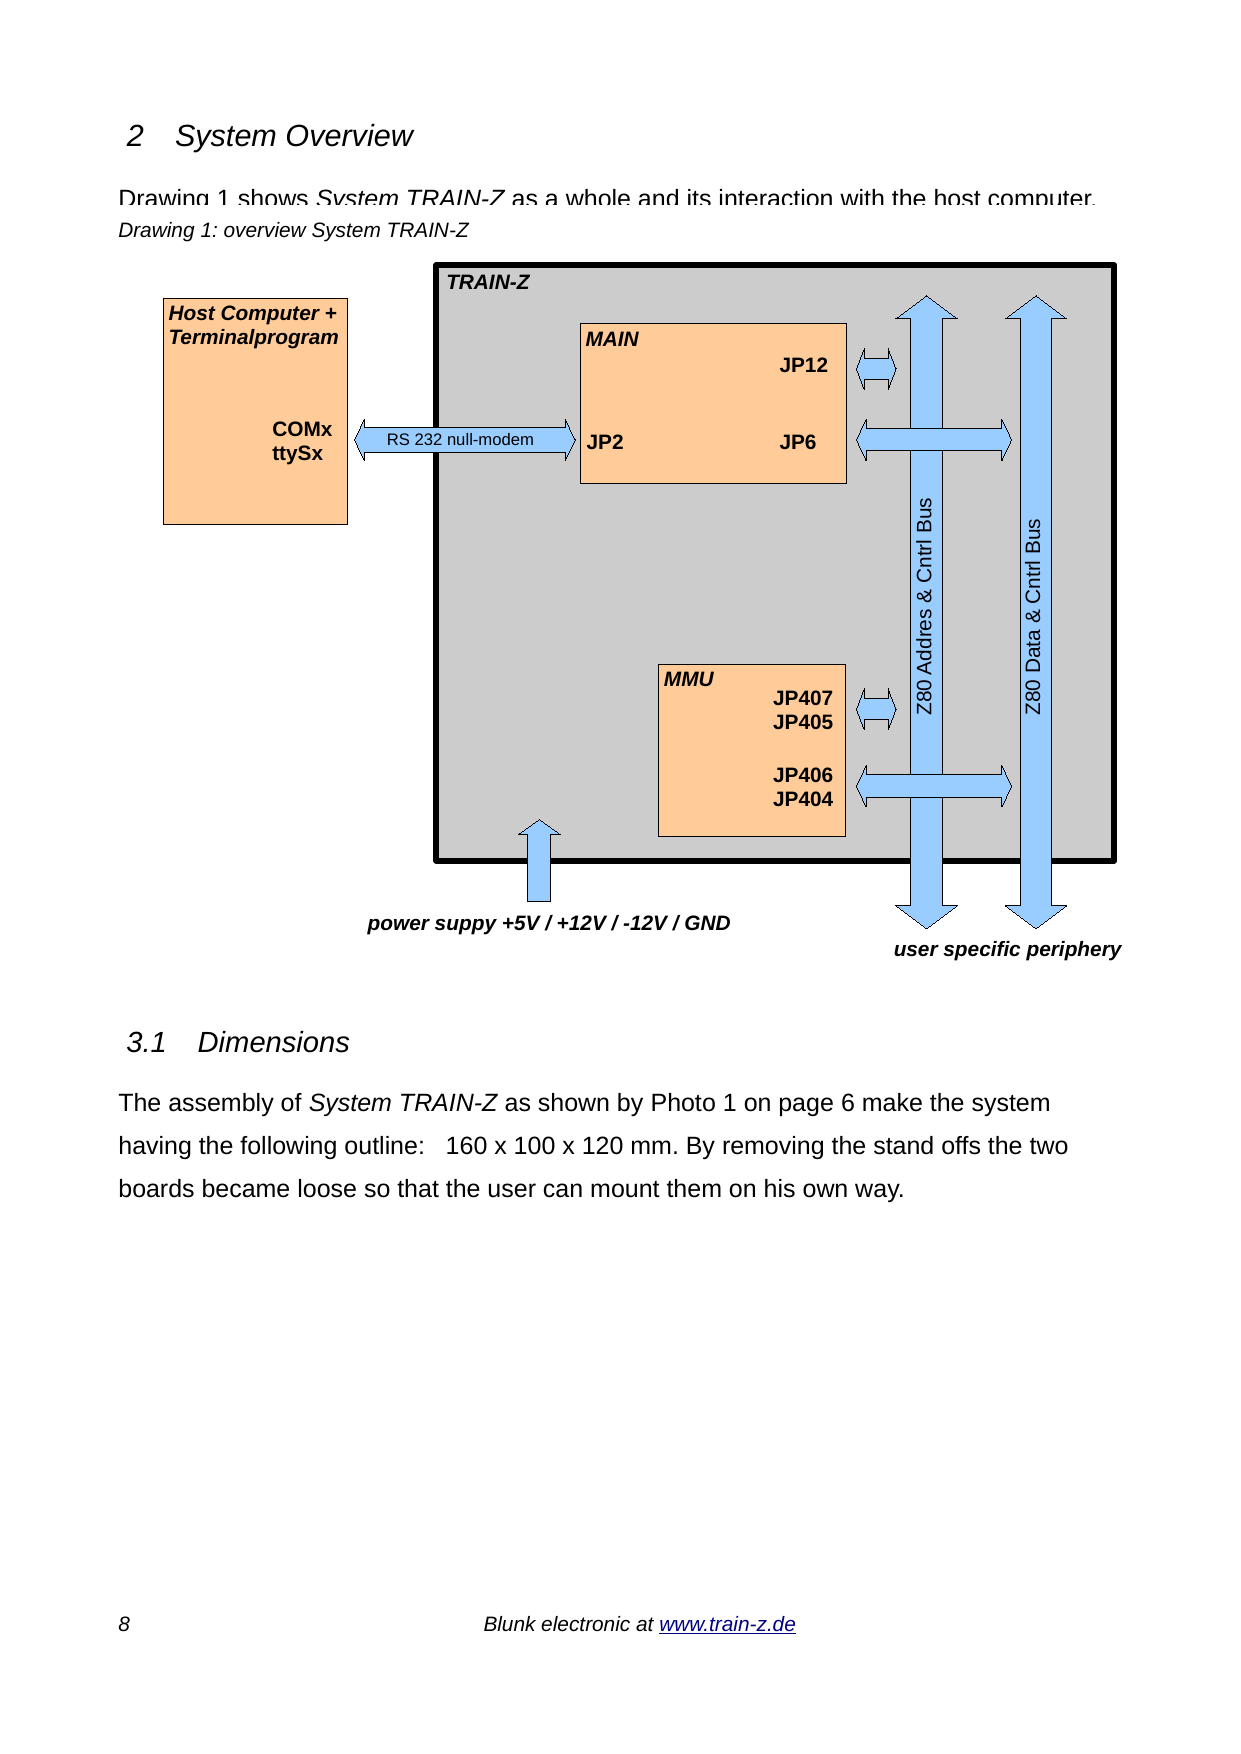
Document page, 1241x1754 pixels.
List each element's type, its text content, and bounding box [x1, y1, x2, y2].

subtitle Dimensions [118, 1025, 1122, 1059]
text Drawing 1 shows System TRAIN-Z as a whole and its interaction with the host computer. This can be any computer that is equipped with a serial RS232 interface and a terminal program. So System TRAIN-Z can be operated with Linux, UNIX, MS-DOS and MS-Windows. Terminal programs of these operating systems are for example Minicom or HyperTerminal. [118, 183, 1122, 205]
text The assembly of System TRAIN-Z as shown by Photo 1 on page 6 make the system having the following outline: 160 x 100 x 120 mm. By removing the stand offs the two boards became loose so that the user can mount them on his own way. [118, 1088, 1122, 1203]
subtitle System Overview [118, 118, 1122, 153]
text Drawing 1: overview System TRAIN-Z [118, 218, 1124, 242]
